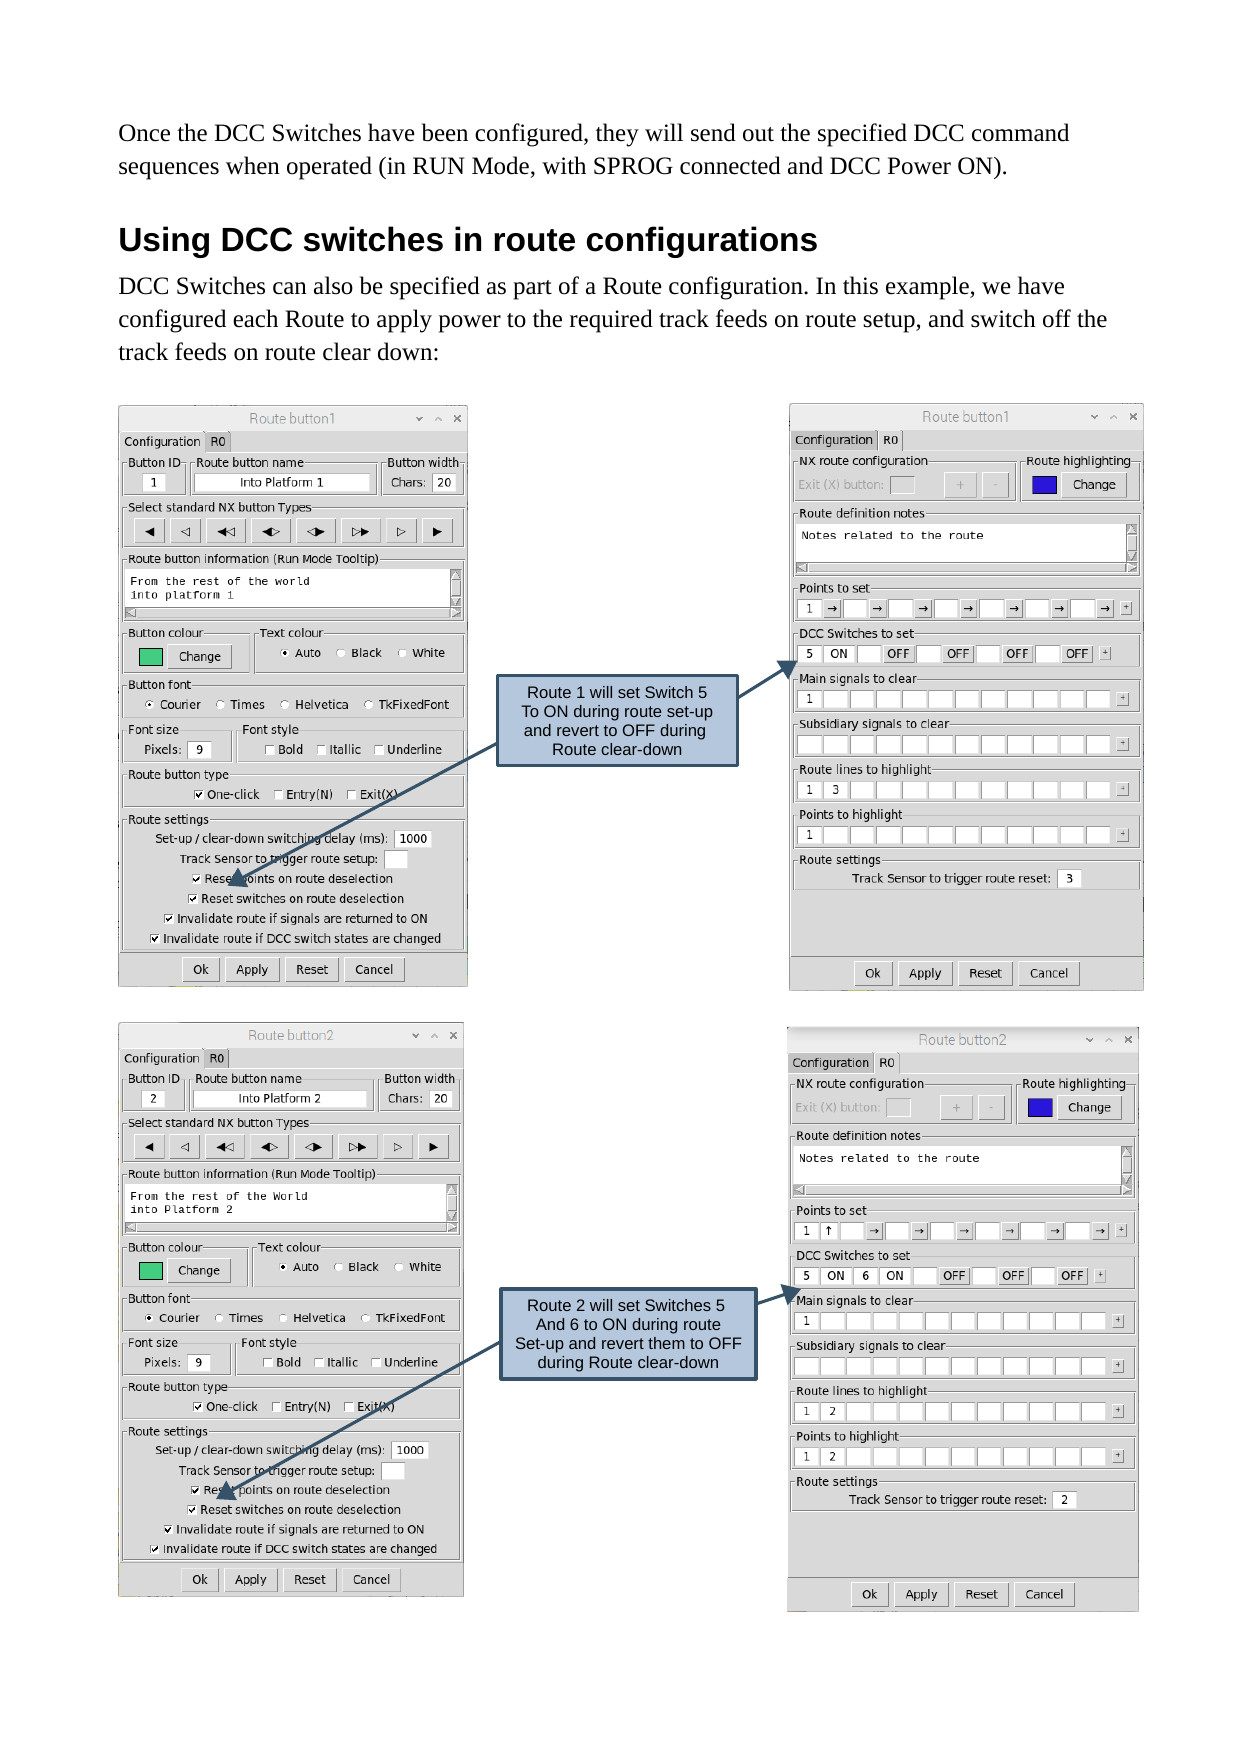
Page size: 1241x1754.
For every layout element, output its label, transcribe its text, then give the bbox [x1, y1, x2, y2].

subtitle Using DCC switches in route configurations [118, 219, 1122, 258]
picture [787, 1026, 1139, 1612]
picture [118, 1022, 464, 1597]
picture [118, 405, 468, 987]
picture [789, 403, 1144, 991]
text DCC Switches can also be specified as part of a Route configuration. In this example, we have configured each Route to apply power to the required track feeds on route setup, and switch off the track feeds on route clear down: [118, 271, 1122, 366]
text Once the DCC Switches have been configured, they will send out the specified DCC command sequences when operated (in RUN Mode, with SPROG connected and DCC Power ON). [118, 118, 1122, 180]
